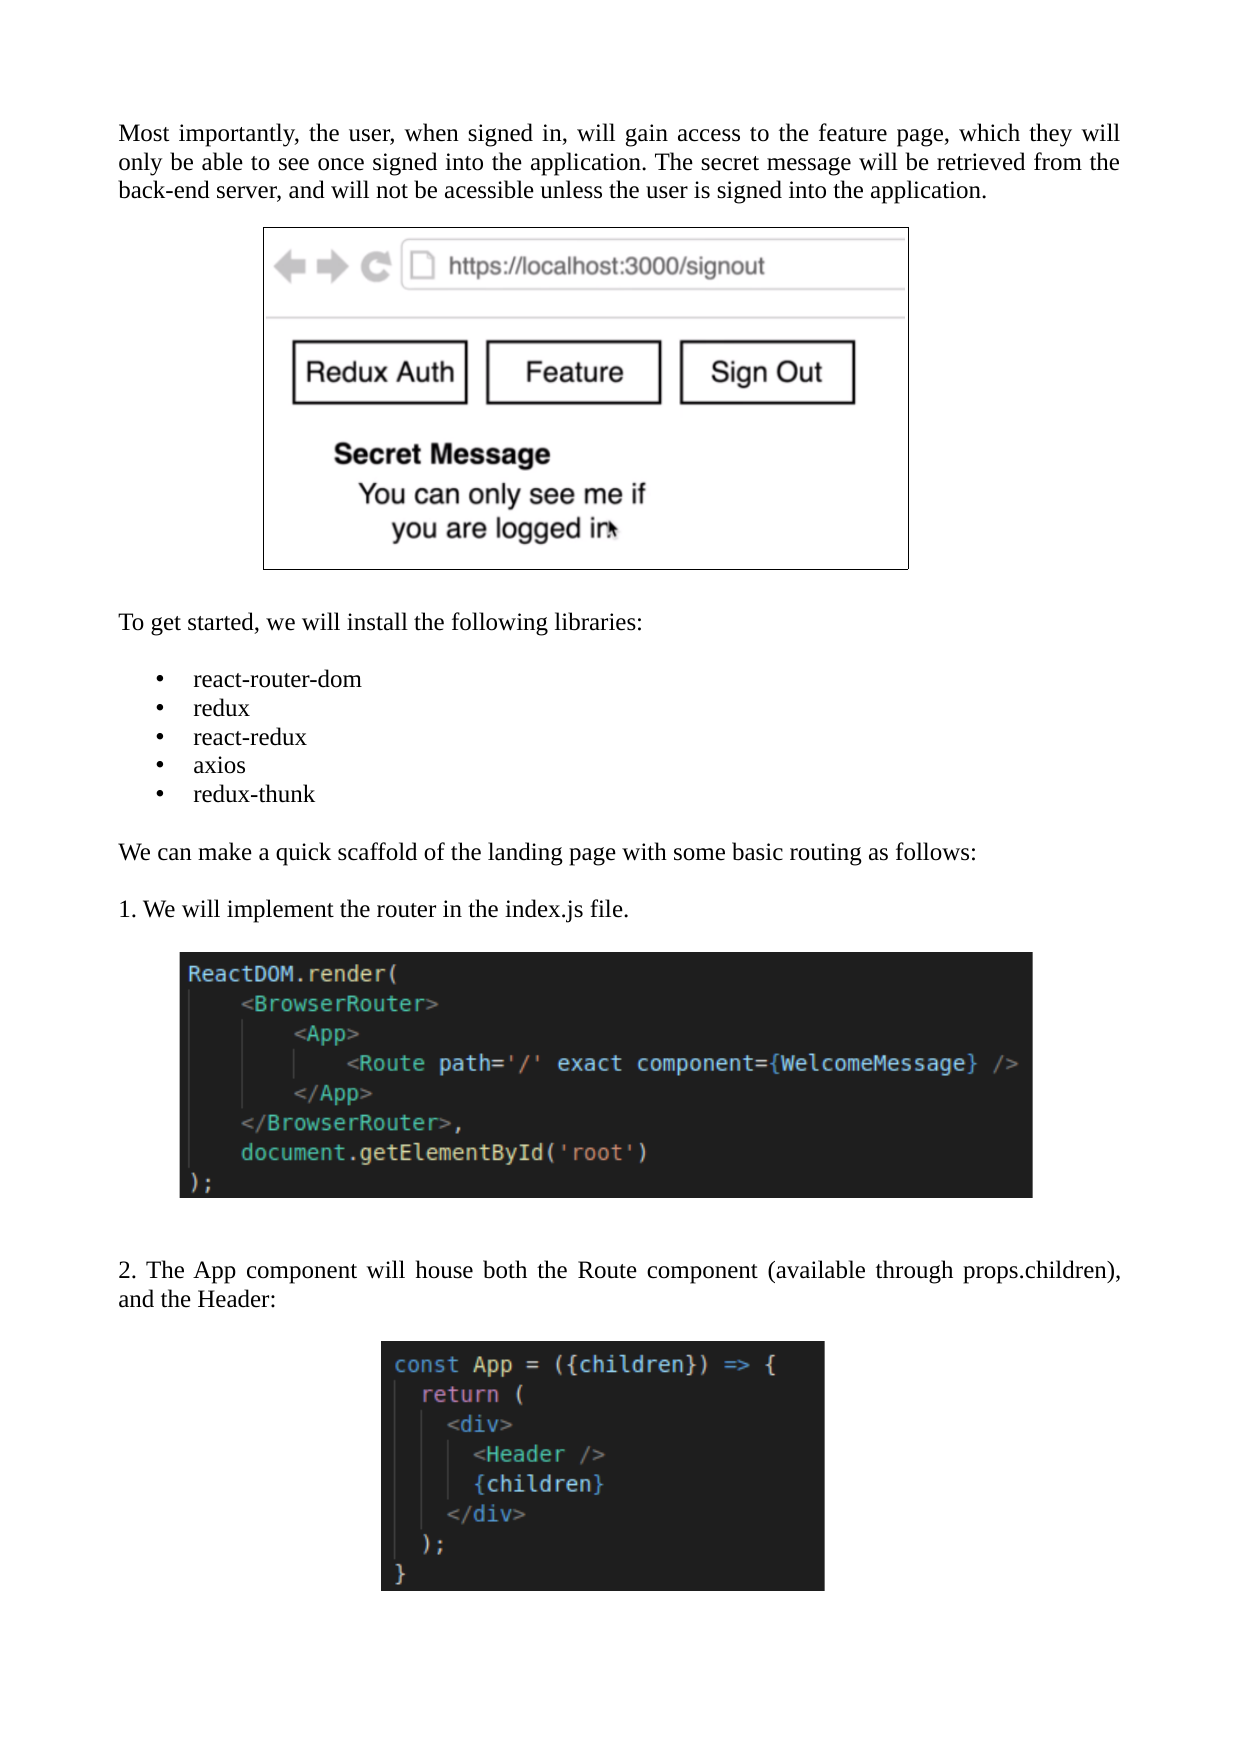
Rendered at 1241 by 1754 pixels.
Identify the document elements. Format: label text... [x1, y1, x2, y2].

list react-router-dom [156, 664, 1122, 693]
text Most importantly, the user, when signed in, will gain access to the feature page, which they will only be able to see once signed into the application. The secret message will be retrieved from the back-end server, and will not be acessible unless the user is signed into the application. [118, 118, 1122, 204]
text 1. We will implement the router in the index.js file. [118, 894, 1122, 923]
text We can make a quick scaffold of the landing page with some basic routing as follows: [118, 837, 1122, 866]
list react-redux [156, 722, 1122, 751]
picture [265, 230, 905, 566]
picture [381, 1341, 825, 1591]
picture [179, 952, 1033, 1198]
text To get started, we will install the following libraries: [118, 607, 1122, 636]
list redux-thunk [156, 779, 1122, 808]
list redux [156, 693, 1122, 722]
text 2. The App component will house both the Route component (available through props.children), and the Header: [118, 1255, 1122, 1313]
list axios [156, 751, 1122, 779]
